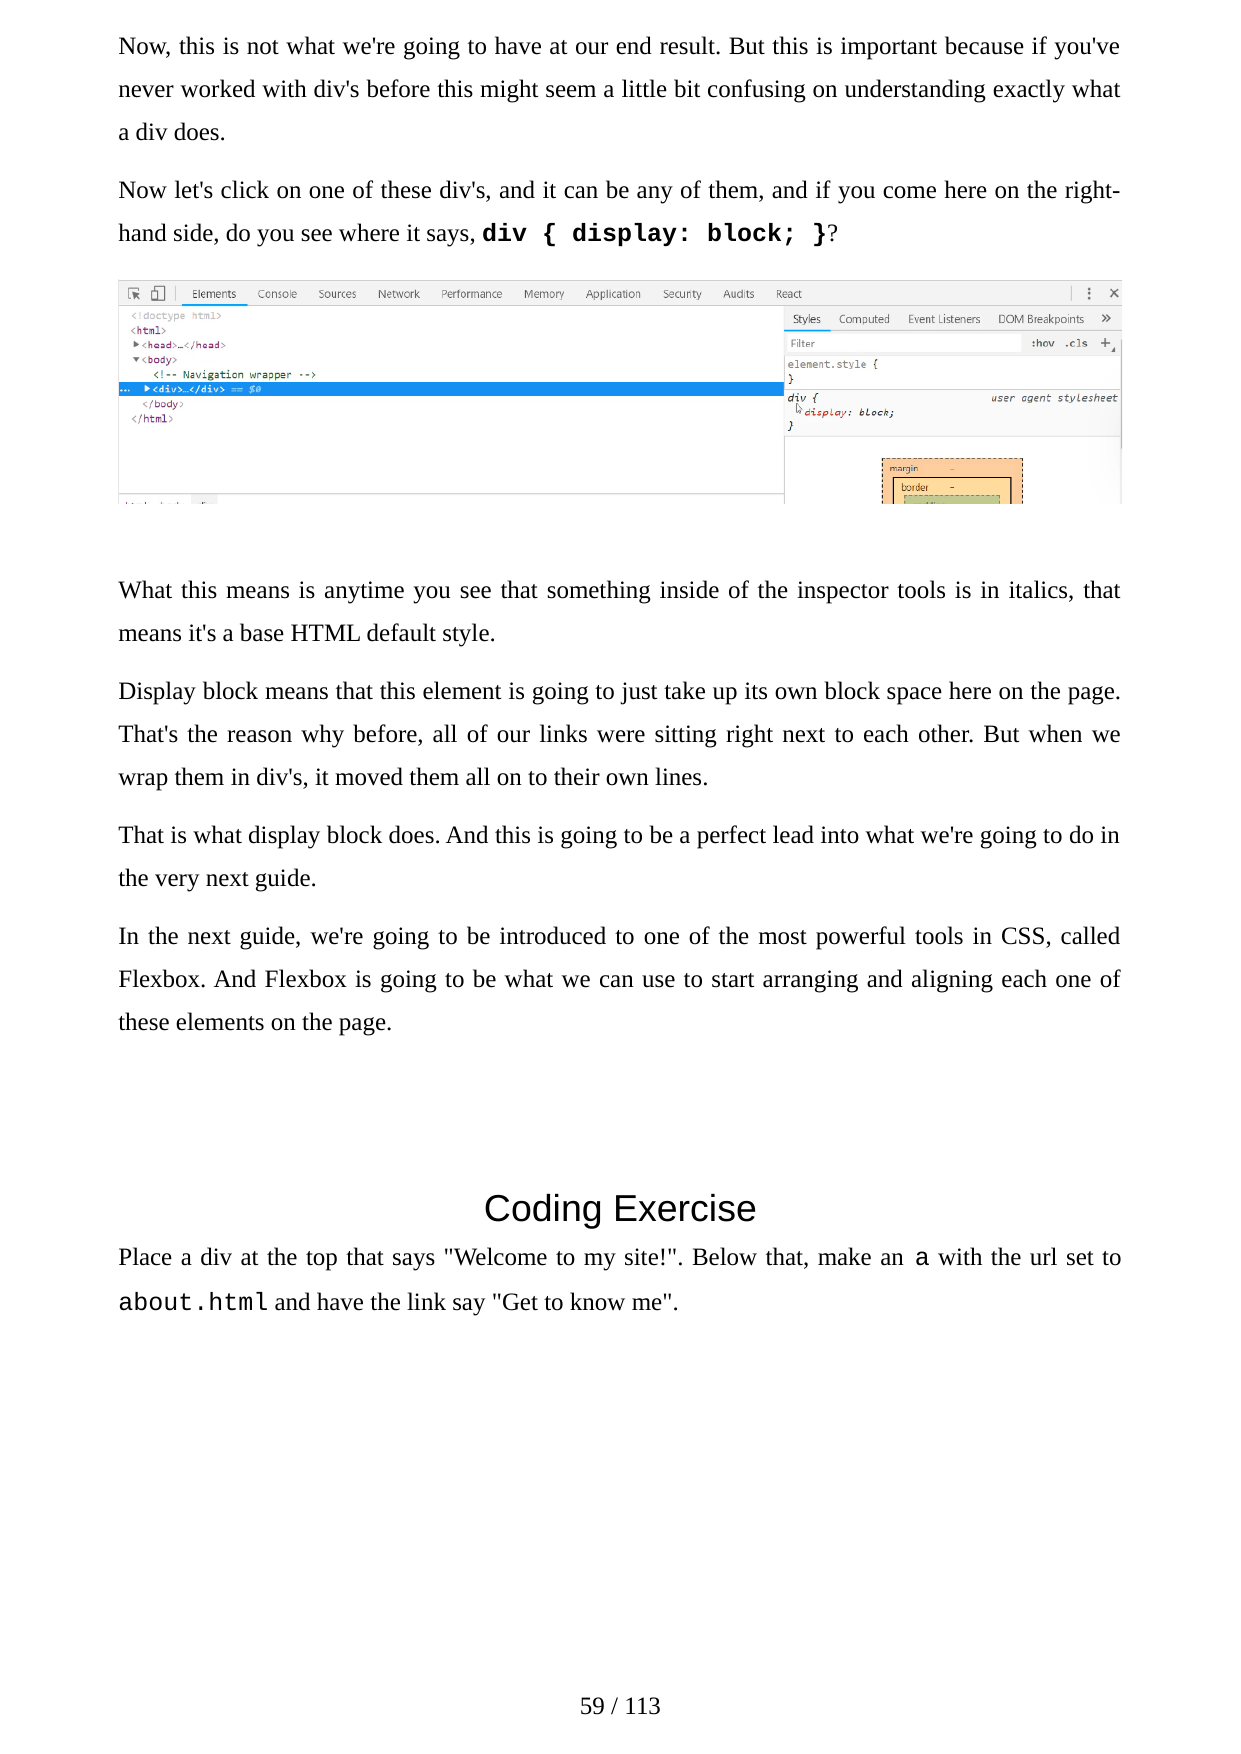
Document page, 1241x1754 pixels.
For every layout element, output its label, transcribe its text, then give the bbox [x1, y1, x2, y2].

text Display block means that this element is going to just take up its own block space here on the page. That's the reason why before, all of our links were sitting right next to each other. But when we wrap them in div's, it moved them all on to their own lines. [118, 676, 1122, 791]
subtitle Coding Exercise [118, 1186, 1122, 1229]
text Place a div at the top that says "Welcome to my site!". Below that, make an a with the url set to about.html and have the link say "Get to know me". [118, 1242, 1122, 1318]
text Now, this is not what we're going to have at our end result. But this is important because if you've never worked with div's before this might seem a little bit confusing on understanding exactly what a div does. [118, 31, 1122, 146]
text What this means is anytime you see that something inside of the inspector tools is in italics, that means it's a base HTML default style. [118, 575, 1122, 647]
text Now let's click on one of these div's, and it can be any of them, and if you come here on the right-hand side, do you see where it says, div { display: block; }? [118, 175, 1122, 249]
text In the next guide, we're going to be introduced to one of the most powerful tools in CSS, called Flexbox. And Flexbox is going to be what we can use to start arranging and aligning each one of these elements on the page. [118, 921, 1122, 1036]
picture [118, 279, 1123, 504]
text That is what display block does. And this is going to be a perfect lead into what we're going to do in the very next guide. [118, 820, 1122, 892]
